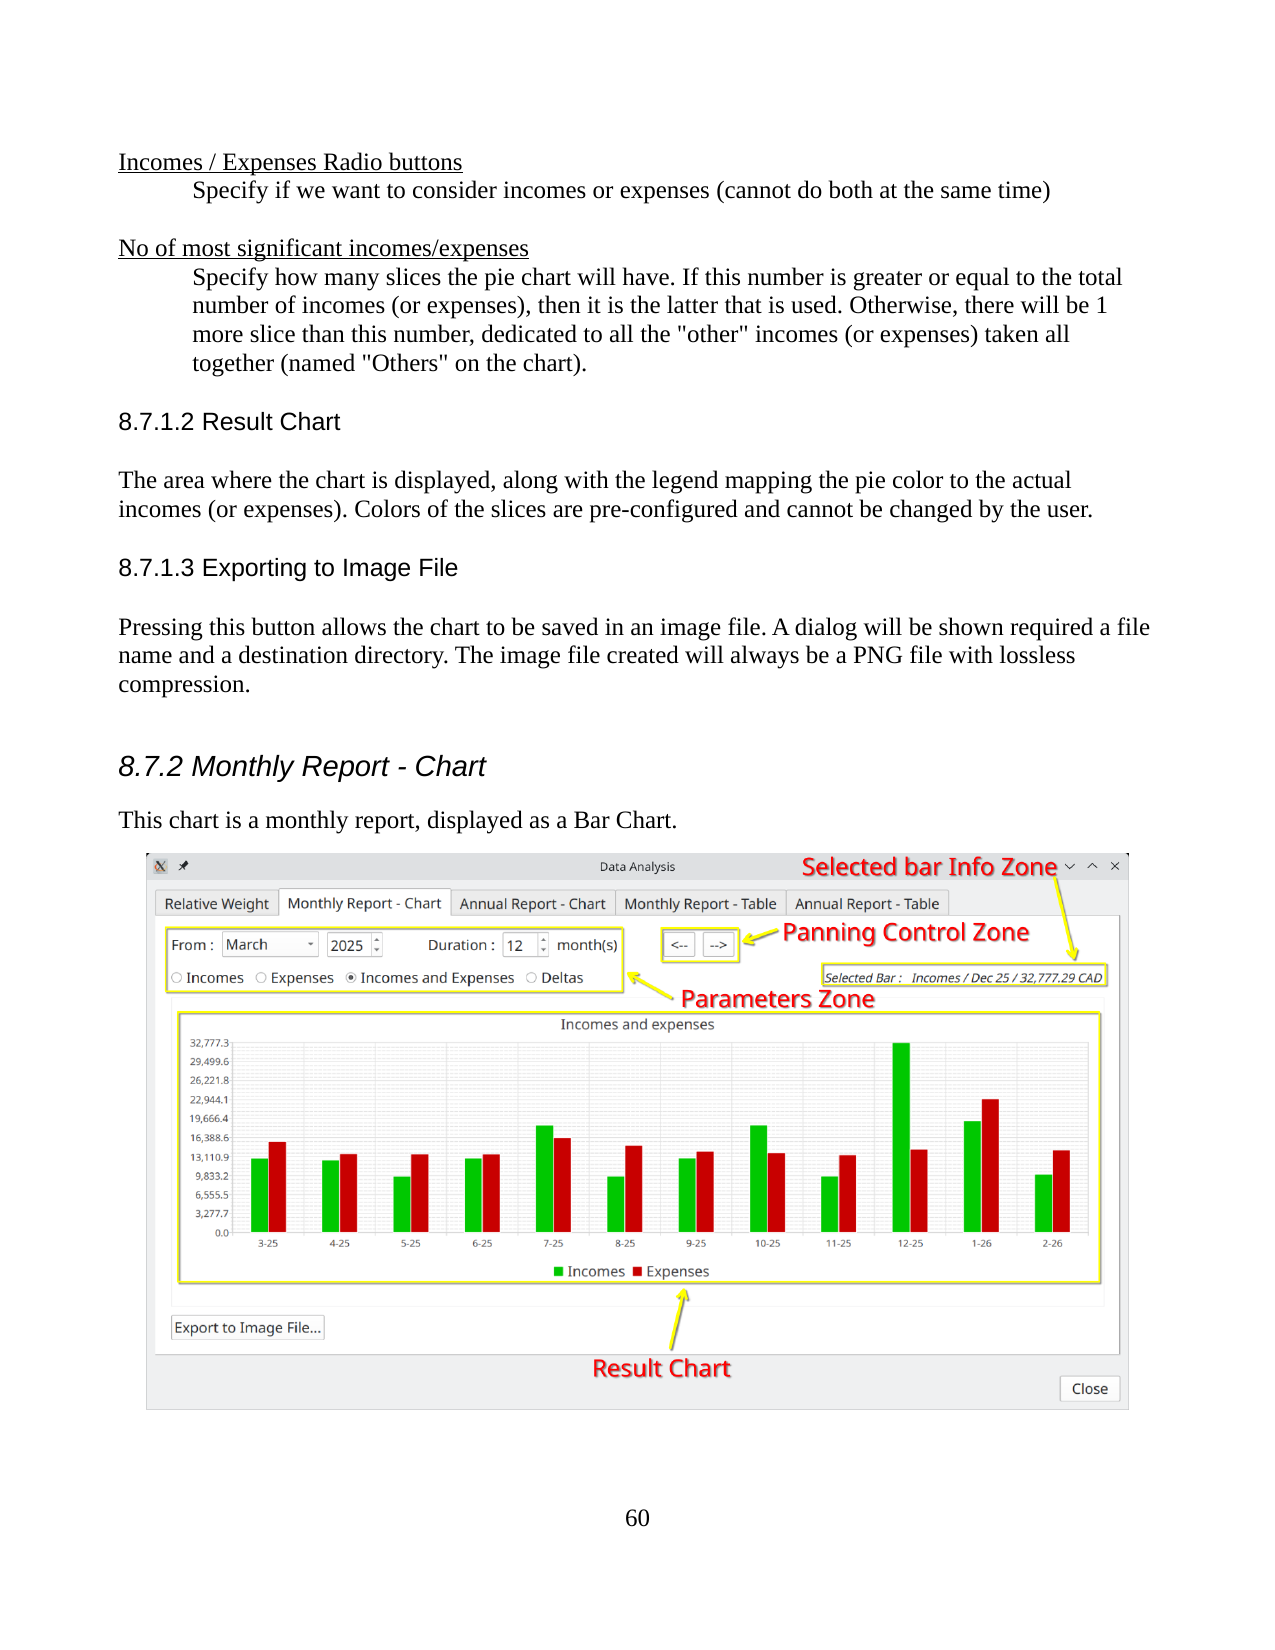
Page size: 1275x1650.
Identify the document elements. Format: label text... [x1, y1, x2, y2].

text This chart is a monthly report, displayed as a Bar Chart. [118, 805, 1157, 834]
text The area where the chart is displayed, along with the legend mapping the pie color to the actual incomes (or expenses). Colors of the slices are pre-configured and cannot be changed by the user. [118, 466, 1157, 523]
text Incomes / Expenses Radio buttons [118, 147, 1157, 176]
text No of most significant incomes/expenses [118, 233, 1157, 262]
text Specify if we want to consider incomes or expenses (cannot do both at the same time) [192, 176, 1157, 204]
text Specify how many slices the pie chart will have. If this number is greater or equal to the total number of incomes (or expenses), then it is the latter that is used. Otherwise, there will be 1 more slice than this number, dedicated to all the "other" incomes (or expenses) taken all together (named "Others" on the chart). [192, 262, 1157, 377]
subtitle Result Chart [118, 407, 1157, 436]
picture [146, 853, 1129, 1410]
subtitle Monthly Report - Chart [118, 749, 1157, 783]
text Pressing this button allows the chart to be saved in an image file. A dialog will be shown required a file name and a destination directory. The image file created will always be a PNG file with lossless compression. [118, 612, 1157, 698]
subtitle Exporting to Image File [118, 553, 1157, 582]
